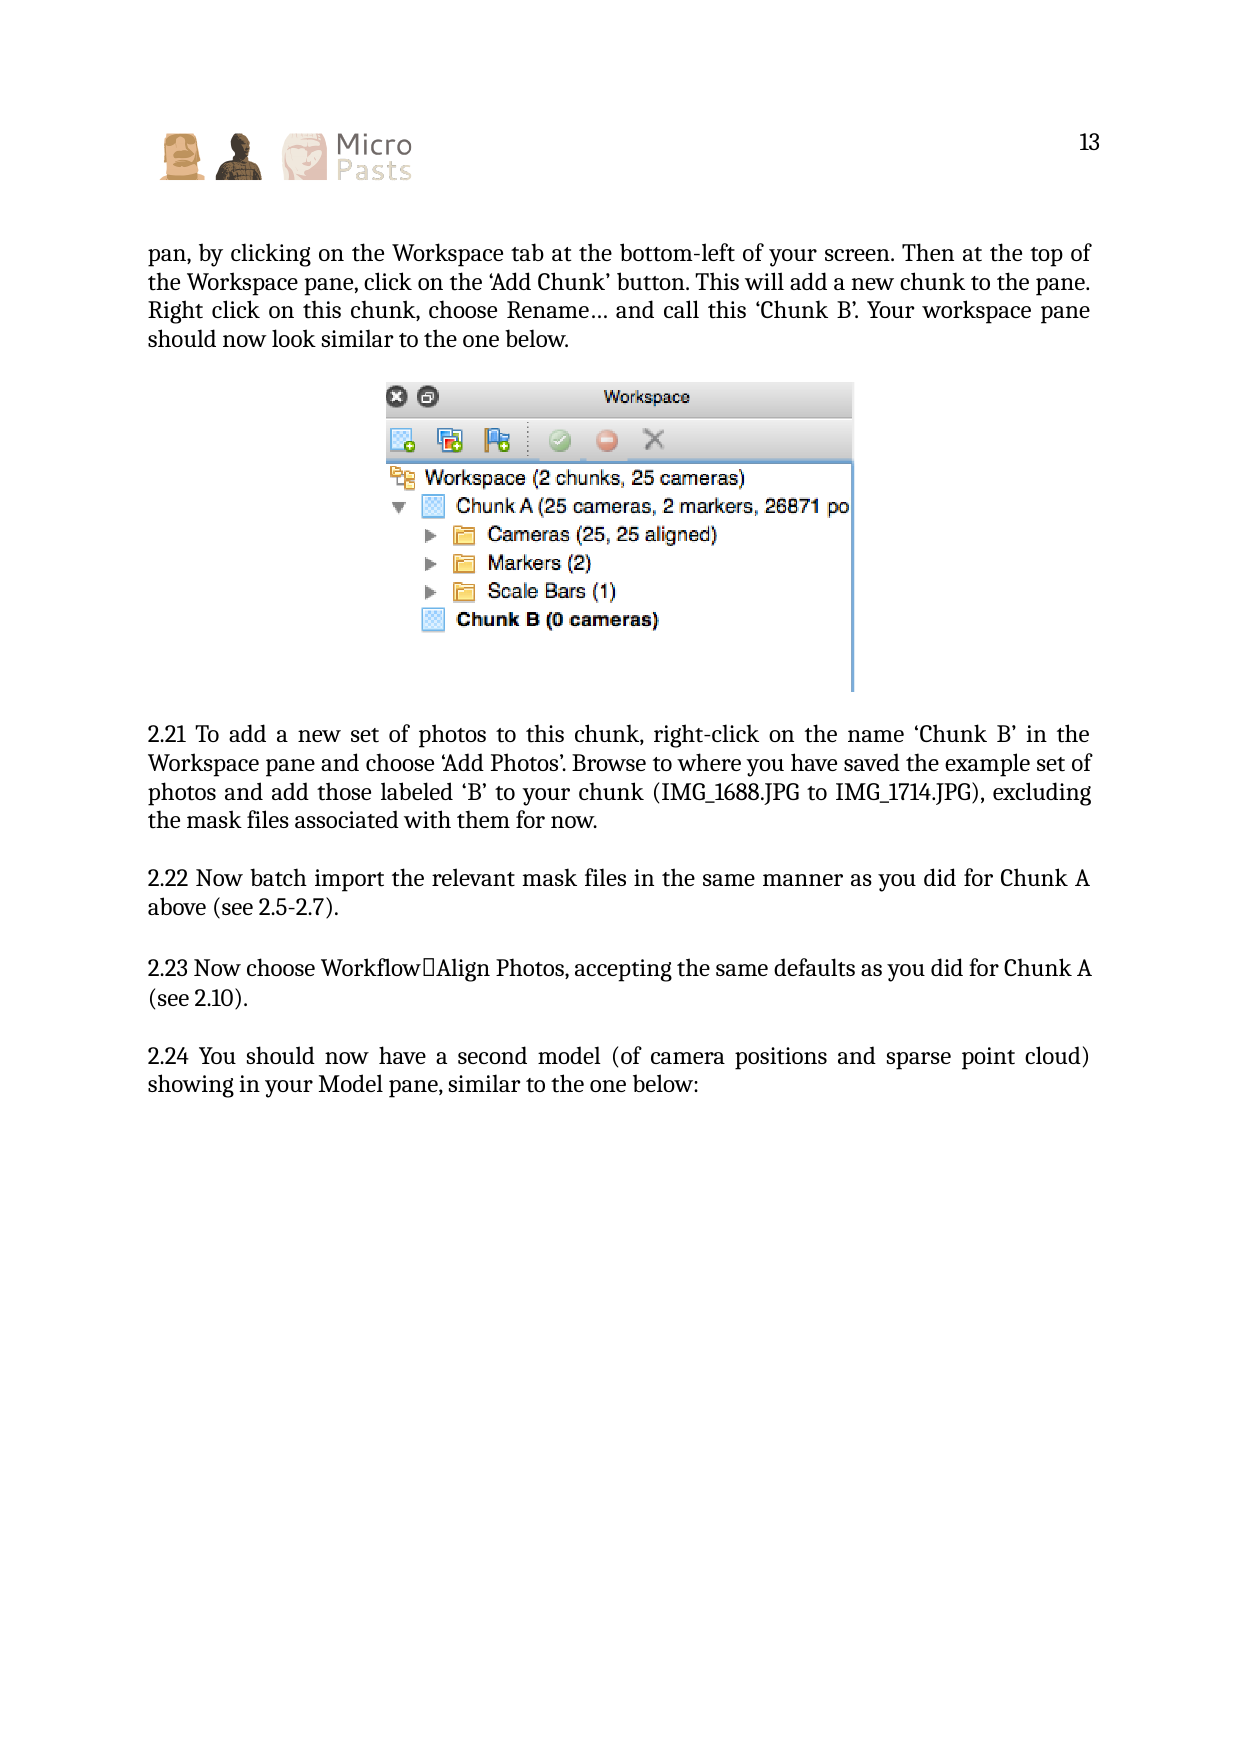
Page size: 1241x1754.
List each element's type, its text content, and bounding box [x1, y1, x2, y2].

text 2.21 To add a new set of photos to this chunk, right-click on the name ‘Chunk B’ in the Workspace pane and choose ‘Add Photos’. Browse to where you have saved the example set of photos and add those labeled ‘B’ to your chunk (IMG_1688.JPG to IMG_1714.JPG), excluding the mask files associated with them for now. [148, 720, 1092, 835]
picture [147, 131, 423, 182]
text 2.24 You should now have a second model (of camera positions and sparse point cloud) showing in your Model pane, similar to the one below: [148, 1042, 1092, 1099]
picture [386, 382, 855, 692]
text 2.22 Now batch import the relevant mask files in the same manner as you did for Chunk A above (see 2.5-2.7). [148, 864, 1092, 921]
text 2.23 Now choose WorkflowAlign Photos, accepting the same defaults as you did for Chunk A (see 2.10). [148, 950, 1092, 1013]
text pan, by clicking on the Workspace tab at the bottom-left of your screen. Then at the top of the Workspace pane, click on the ‘Add Chunk’ button. This will add a new chunk to the pane. Right click on this chunk, choose Rename… and call this ‘Chunk B’. Your workspace pane should now look similar to the one below. [148, 239, 1092, 354]
